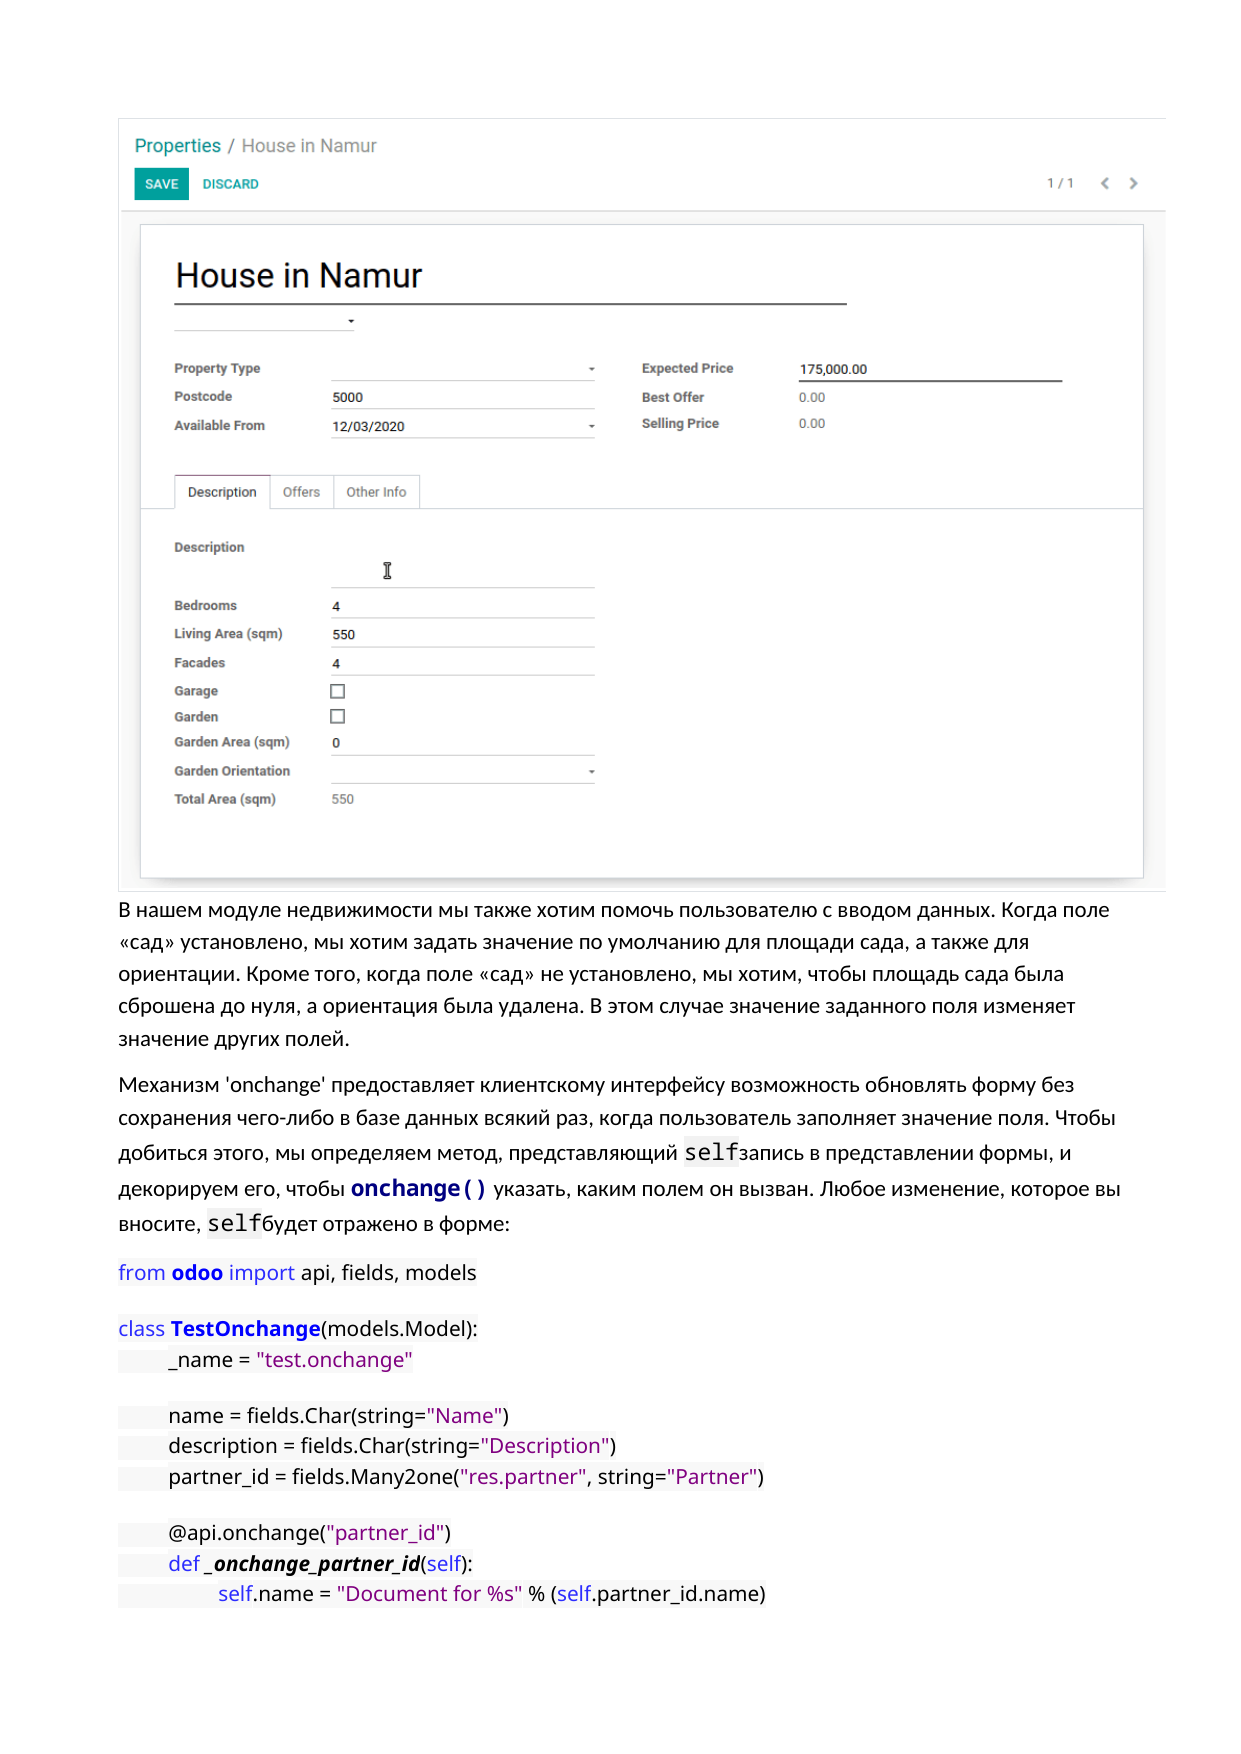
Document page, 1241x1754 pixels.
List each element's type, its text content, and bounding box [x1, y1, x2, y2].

text from odoo import api, fields, models [118, 1258, 1122, 1286]
text _name = "test.onchange" [118, 1345, 1122, 1373]
text description = fields.Char(string="Description") [118, 1431, 1122, 1460]
picture [121, 121, 1166, 888]
text Механизм 'onchange' предоставляет клиентскому интерфейсу возможность обновлять форму без сохранения чего-либо в базе данных всякий раз, когда пользователь заполняет значение поля. Чтобы добиться этого, мы определяем метод, представляющий selfзапись в представлении формы, и декорируем его, чтобы onchange() указать, каким полем он вызван. Любое изменение, которое вы вносите, selfбудет отражено в форме: [118, 1071, 1122, 1239]
text class TestOnchange(models.Model): [118, 1314, 1122, 1342]
text [119, 119, 1166, 891]
text name = fields.Char(string="Name") [118, 1401, 1122, 1429]
text partner_id = fields.Many2one("res.partner", string="Partner") [118, 1462, 1122, 1491]
text @api.onchange("partner_id") [118, 1518, 1122, 1547]
text def _onchange_partner_id(self): [118, 1549, 1122, 1577]
text self.name = "Document for %s" % (self.partner_id.name) [118, 1579, 1122, 1608]
text В нашем модуле недвижимости мы также хотим помочь пользователю с вводом данных. Когда поле «сад» установлено, мы хотим задать значение по умолчанию для площади сада, а также для ориентации. Кроме того, когда поле «сад» не установлено, мы хотим, чтобы площадь сада была сброшена до нуля, а ориентация была удалена. В этом случае значение заданного поля изменяет значение других полей. [118, 892, 1122, 1052]
